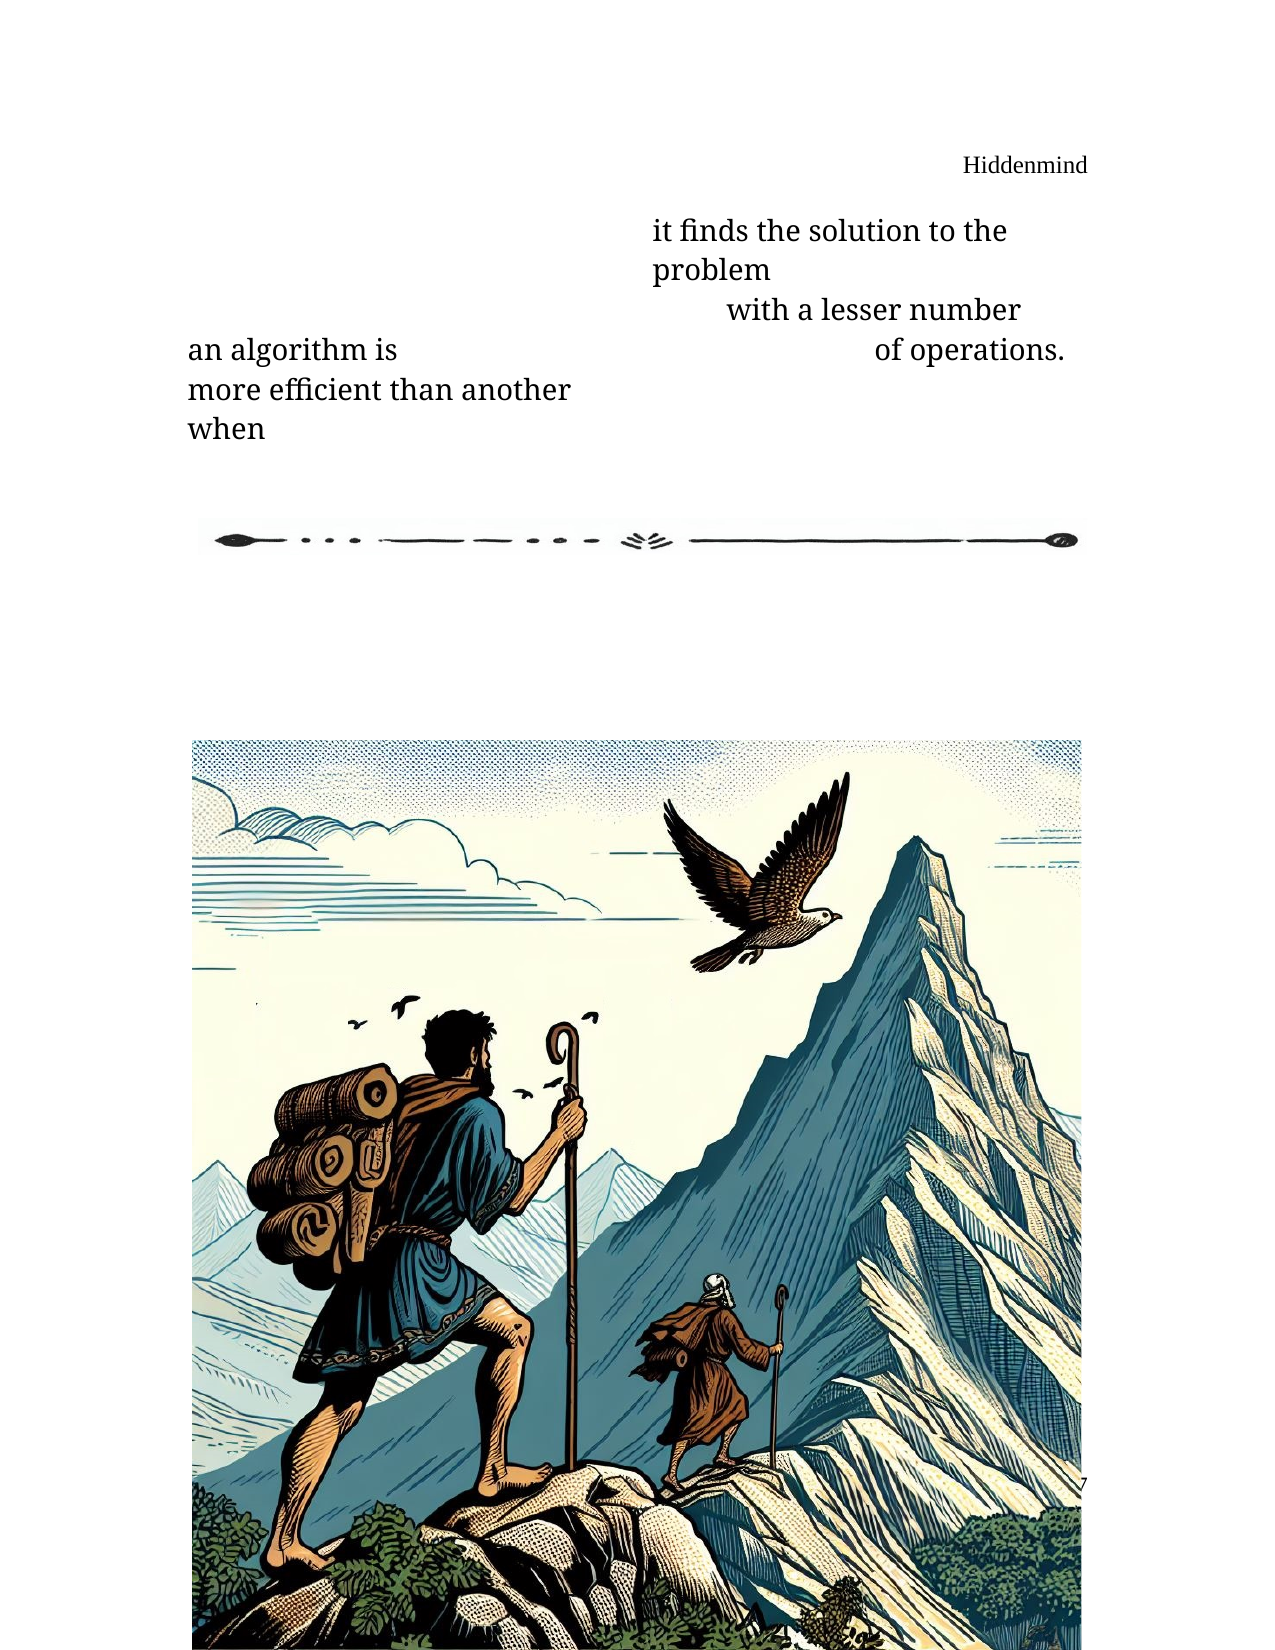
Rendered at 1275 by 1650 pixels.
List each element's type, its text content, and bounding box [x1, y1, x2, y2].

text it finds the solution to the problem [652, 210, 1087, 289]
text with a lesser number [652, 289, 1087, 329]
text an algorithm is [187, 329, 622, 369]
text of operations. [652, 329, 1087, 369]
picture [192, 740, 1082, 1650]
picture [198, 518, 1088, 555]
text more efficient than another when [187, 369, 622, 448]
